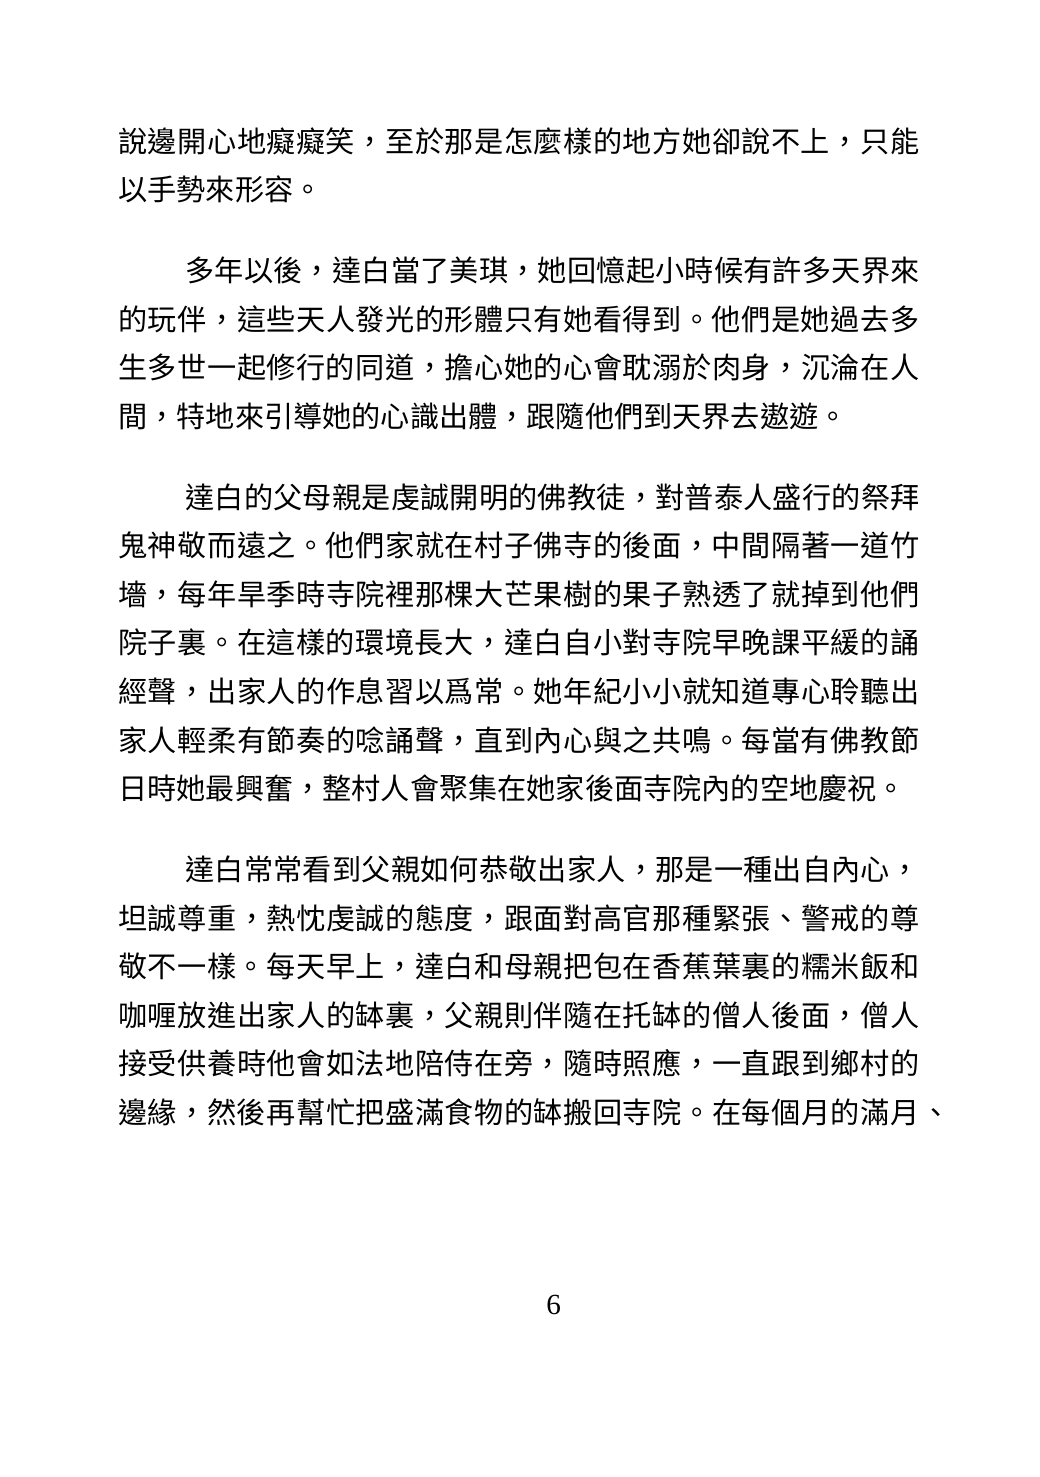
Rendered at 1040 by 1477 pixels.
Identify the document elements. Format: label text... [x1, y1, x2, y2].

text 說邊開心地癡癡笑，至於那是怎麼樣的地方她卻說不上，只能以手勢來形容。 [118, 118, 921, 209]
text 達白常常看到父親如何恭敬出家人，那是一種出自內心，坦誠尊重，熱忱虔誠的態度，跟面對高官那種緊張、警戒的尊敬不一樣。每天早上，達白和母親把包在香蕉葉裏的糯米飯和咖喱放進出家人的缽裏，父親則伴隨在托缽的僧人後面，僧人接受供養時他會如法地陪侍在旁，隨時照應，一直跟到鄉村的邊緣，然後再幫忙把盛滿食物的缽搬回寺院。在每個月的滿月、上半月、新月和下半月這四個齋戒日，達頌難得的會在寺院待上一整天嚴謹持戒，跟僧眾聊天，打打雜。 [118, 847, 921, 1132]
text 達白的父母親是虔誠開明的佛教徒，對普泰人盛行的祭拜鬼神敬而遠之。他們家就在村子佛寺的後面，中間隔著一道竹墻，每年旱季時寺院裡那棵大芒果樹的果子熟透了就掉到他們院子裏。在這樣的環境長大，達白自小對寺院早晚課平緩的誦經聲，出家人的作息習以爲常。她年紀小小就知道專心聆聽出家人輕柔有節奏的唸誦聲，直到內心與之共鳴。每當有佛教節日時她最興奮，整村人會聚集在她家後面寺院內的空地慶祝。 [118, 474, 921, 808]
text 多年以後，達白當了美琪，她回憶起小時候有許多天界來的玩伴，這些天人發光的形體只有她看得到。他們是她過去多生多世一起修行的同道，擔心她的心會耽溺於肉身，沉淪在人間，特地來引導她的心識出體，跟隨他們到天界去遨遊。 [118, 248, 921, 436]
